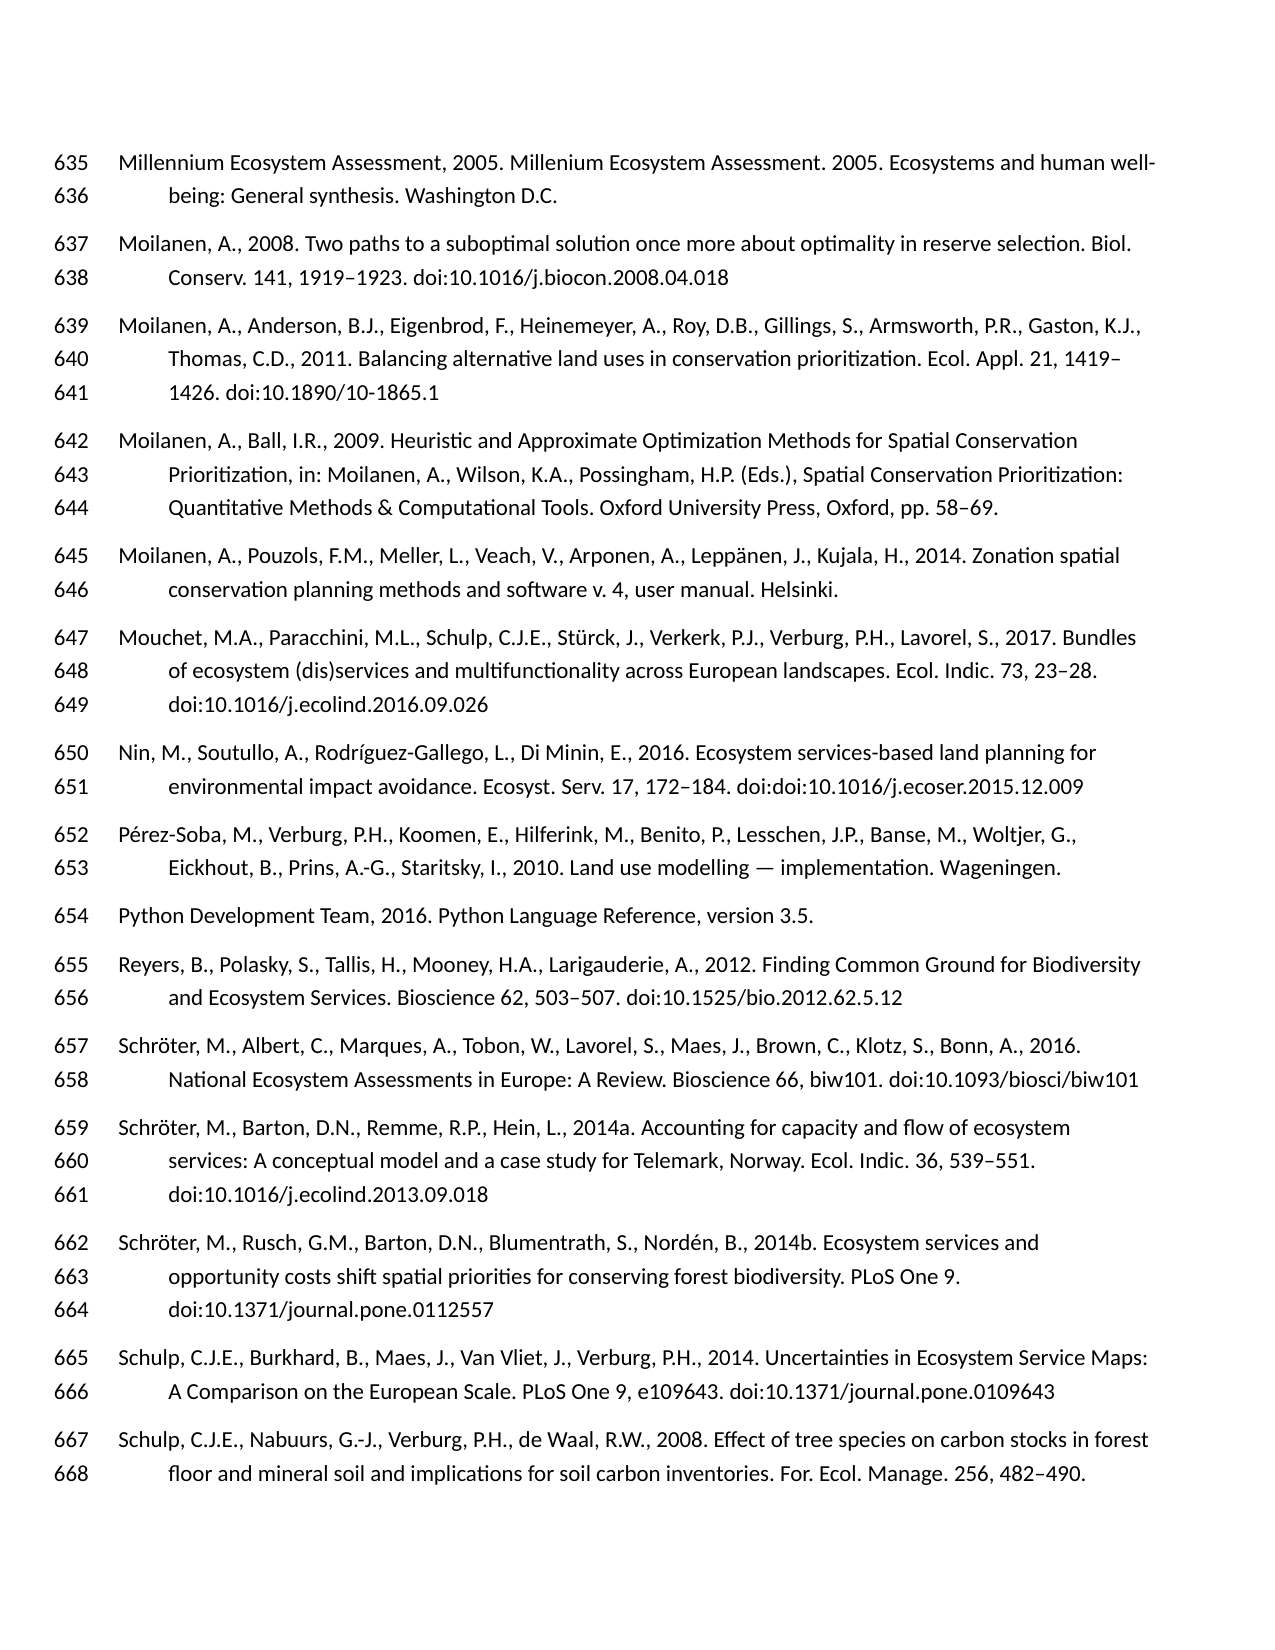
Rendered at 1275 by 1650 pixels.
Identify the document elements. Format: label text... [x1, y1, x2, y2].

text Pérez-Soba, M., Verburg, P.H., Koomen, E., Hilferink, M., Benito, P., Lesschen, J.P., Banse, M., Woltjer, G., Eickhout, B., Prins, A.-G., Staritsky, I., 2010. Land use modelling — implementation. Wageningen. [118, 820, 1157, 881]
text Moilanen, A., Ball, I.R., 2009. Heuristic and Approximate Optimization Methods for Spatial Conservation Prioritization, in: Moilanen, A., Wilson, K.A., Possingham, H.P. (Eds.), Spatial Conservation Prioritization: Quantitative Methods & Computational Tools. Oxford University Press, Oxford, pp. 58–69. [118, 426, 1157, 521]
text Schröter, M., Rusch, G.M., Barton, D.N., Blumentrath, S., Nordén, B., 2014b. Ecosystem services and opportunity costs shift spatial priorities for conserving forest biodiversity. PLoS One 9. doi:10.1371/journal.pone.0112557 [118, 1228, 1157, 1323]
text Schröter, M., Barton, D.N., Remme, R.P., Hein, L., 2014a. Accounting for capacity and flow of ecosystem services: A conceptual model and a case study for Telemark, Norway. Ecol. Indic. 36, 539–551. doi:10.1016/j.ecolind.2013.09.018 [118, 1113, 1157, 1208]
text Moilanen, A., 2008. Two paths to a suboptimal solution once more about optimality in reserve selection. Biol. Conserv. 141, 1919–1923. doi:10.1016/j.biocon.2008.04.018 [118, 229, 1157, 291]
text Nin, M., Soutullo, A., Rodríguez-Gallego, L., Di Minin, E., 2016. Ecosystem services-based land planning for environmental impact avoidance. Ecosyst. Serv. 17, 172–184. doi:doi:10.1016/j.ecoser.2015.12.009 [118, 738, 1157, 800]
text Schulp, C.J.E., Burkhard, B., Maes, J., Van Vliet, J., Verburg, P.H., 2014. Uncertainties in Ecosystem Service Maps: A Comparison on the European Scale. PLoS One 9, e109643. doi:10.1371/journal.pone.0109643 [118, 1343, 1157, 1405]
text Schulp, C.J.E., Nabuurs, G.-J., Verburg, P.H., de Waal, R.W., 2008. Effect of tree species on carbon stocks in forest floor and mineral soil and implications for soil carbon inventories. For. Ecol. Manage. 256, 482–490. [118, 1425, 1157, 1487]
text Moilanen, A., Anderson, B.J., Eigenbrod, F., Heinemeyer, A., Roy, D.B., Gillings, S., Armsworth, P.R., Gaston, K.J., Thomas, C.D., 2011. Balancing alternative land uses in conservation prioritization. Ecol. Appl. 21, 1419–1426. doi:10.1890/10-1865.1 [118, 311, 1157, 406]
text Schröter, M., Albert, C., Marques, A., Tobon, W., Lavorel, S., Maes, J., Brown, C., Klotz, S., Bonn, A., 2016. National Ecosystem Assessments in Europe: A Review. Bioscience 66, biw101. doi:10.1093/biosci/biw101 [118, 1031, 1157, 1093]
text Python Development Team, 2016. Python Language Reference, version 3.5. [118, 902, 1157, 929]
text Moilanen, A., Pouzols, F.M., Meller, L., Veach, V., Arponen, A., Leppänen, J., Kujala, H., 2014. Zonation spatial conservation planning methods and software v. 4, user manual. Helsinki. [118, 541, 1157, 603]
text Millennium Ecosystem Assessment, 2005. Millenium Ecosystem Assessment. 2005. Ecosystems and human well-being: General synthesis. Washington D.C. [118, 148, 1157, 209]
text Reyers, B., Polasky, S., Tallis, H., Mooney, H.A., Larigauderie, A., 2012. Finding Common Ground for Biodiversity and Ecosystem Services. Bioscience 62, 503–507. doi:10.1525/bio.2012.62.5.12 [118, 950, 1157, 1011]
text Mouchet, M.A., Paracchini, M.L., Schulp, C.J.E., Stürck, J., Verkerk, P.J., Verburg, P.H., Lavorel, S., 2017. Bundles of ecosystem (dis)services and multifunctionality across European landscapes. Ecol. Indic. 73, 23–28. doi:10.1016/j.ecolind.2016.09.026 [118, 623, 1157, 718]
